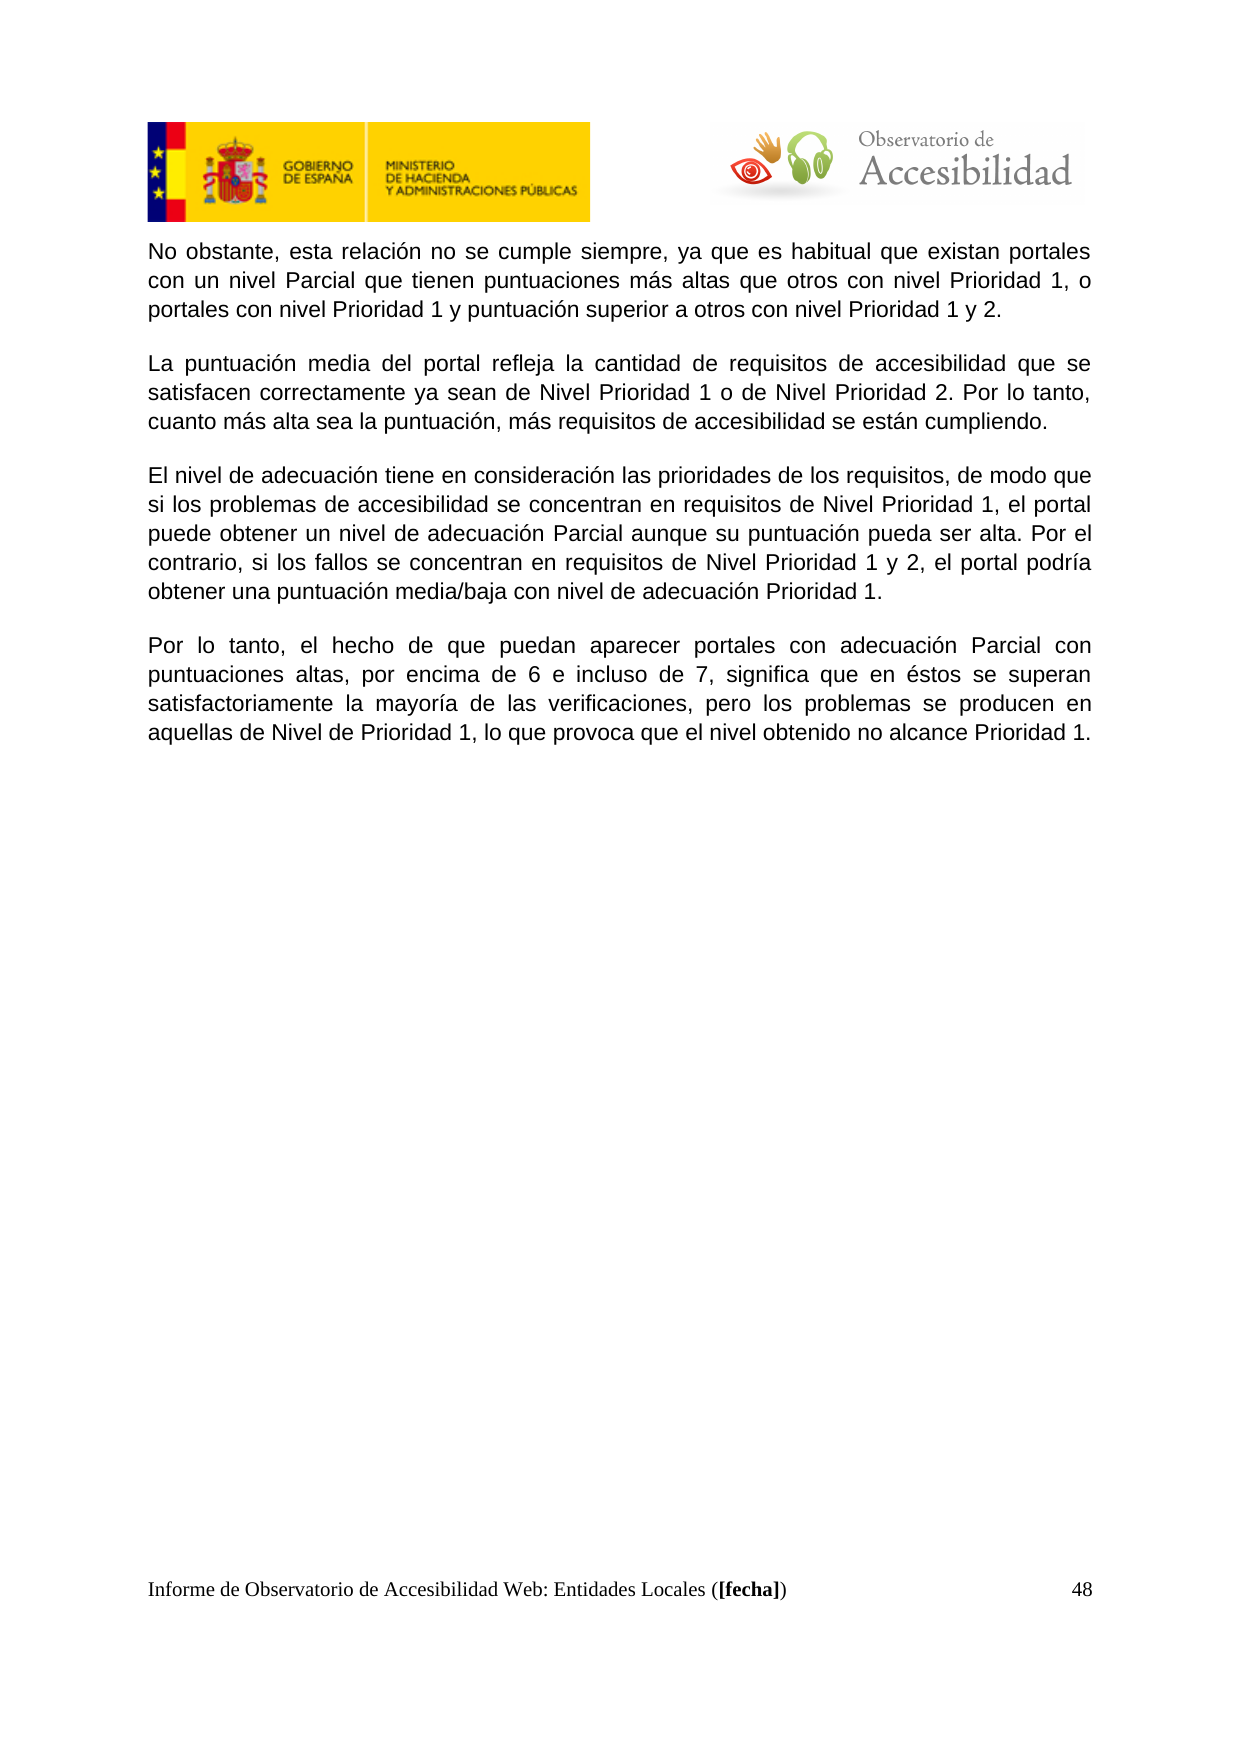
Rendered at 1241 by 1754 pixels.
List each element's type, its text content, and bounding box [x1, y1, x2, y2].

text La puntuación media del portal refleja la cantidad de requisitos de accesibilidad que se satisfacen correctamente ya sean de Nivel Prioridad 1 o de Nivel Prioridad 2. Por lo tanto, cuanto más alta sea la puntuación, más requisitos de accesibilidad se están cumpliendo. [148, 350, 1092, 434]
picture [147, 122, 591, 222]
picture [710, 122, 1086, 205]
text No obstante, esta relación no se cumple siempre, ya que es habitual que existan portales con un nivel Parcial que tienen puntuaciones más altas que otros con nivel Prioridad 1, o portales con nivel Prioridad 1 y puntuación superior a otros con nivel Prioridad 1 y 2. [148, 238, 1092, 322]
text El nivel de adecuación tiene en consideración las prioridades de los requisitos, de modo que si los problemas de accesibilidad se concentran en requisitos de Nivel Prioridad 1, el portal puede obtener un nivel de adecuación Parcial aunque su puntuación pueda ser alta. Por el contrario, si los fallos se concentran en requisitos de Nivel Prioridad 1 y 2, el portal podría obtener una puntuación media/baja con nivel de adecuación Prioridad 1. [148, 462, 1092, 604]
text Por lo tanto, el hecho de que puedan aparecer portales con adecuación Parcial con puntuaciones altas, por encima de 6 e incluso de 7, significa que en éstos se superan satisfactoriamente la mayoría de las verificaciones, pero los problemas se producen en aquellas de Nivel de Prioridad 1, lo que provoca que el nivel obtenido no alcance Prioridad 1. [148, 632, 1092, 745]
